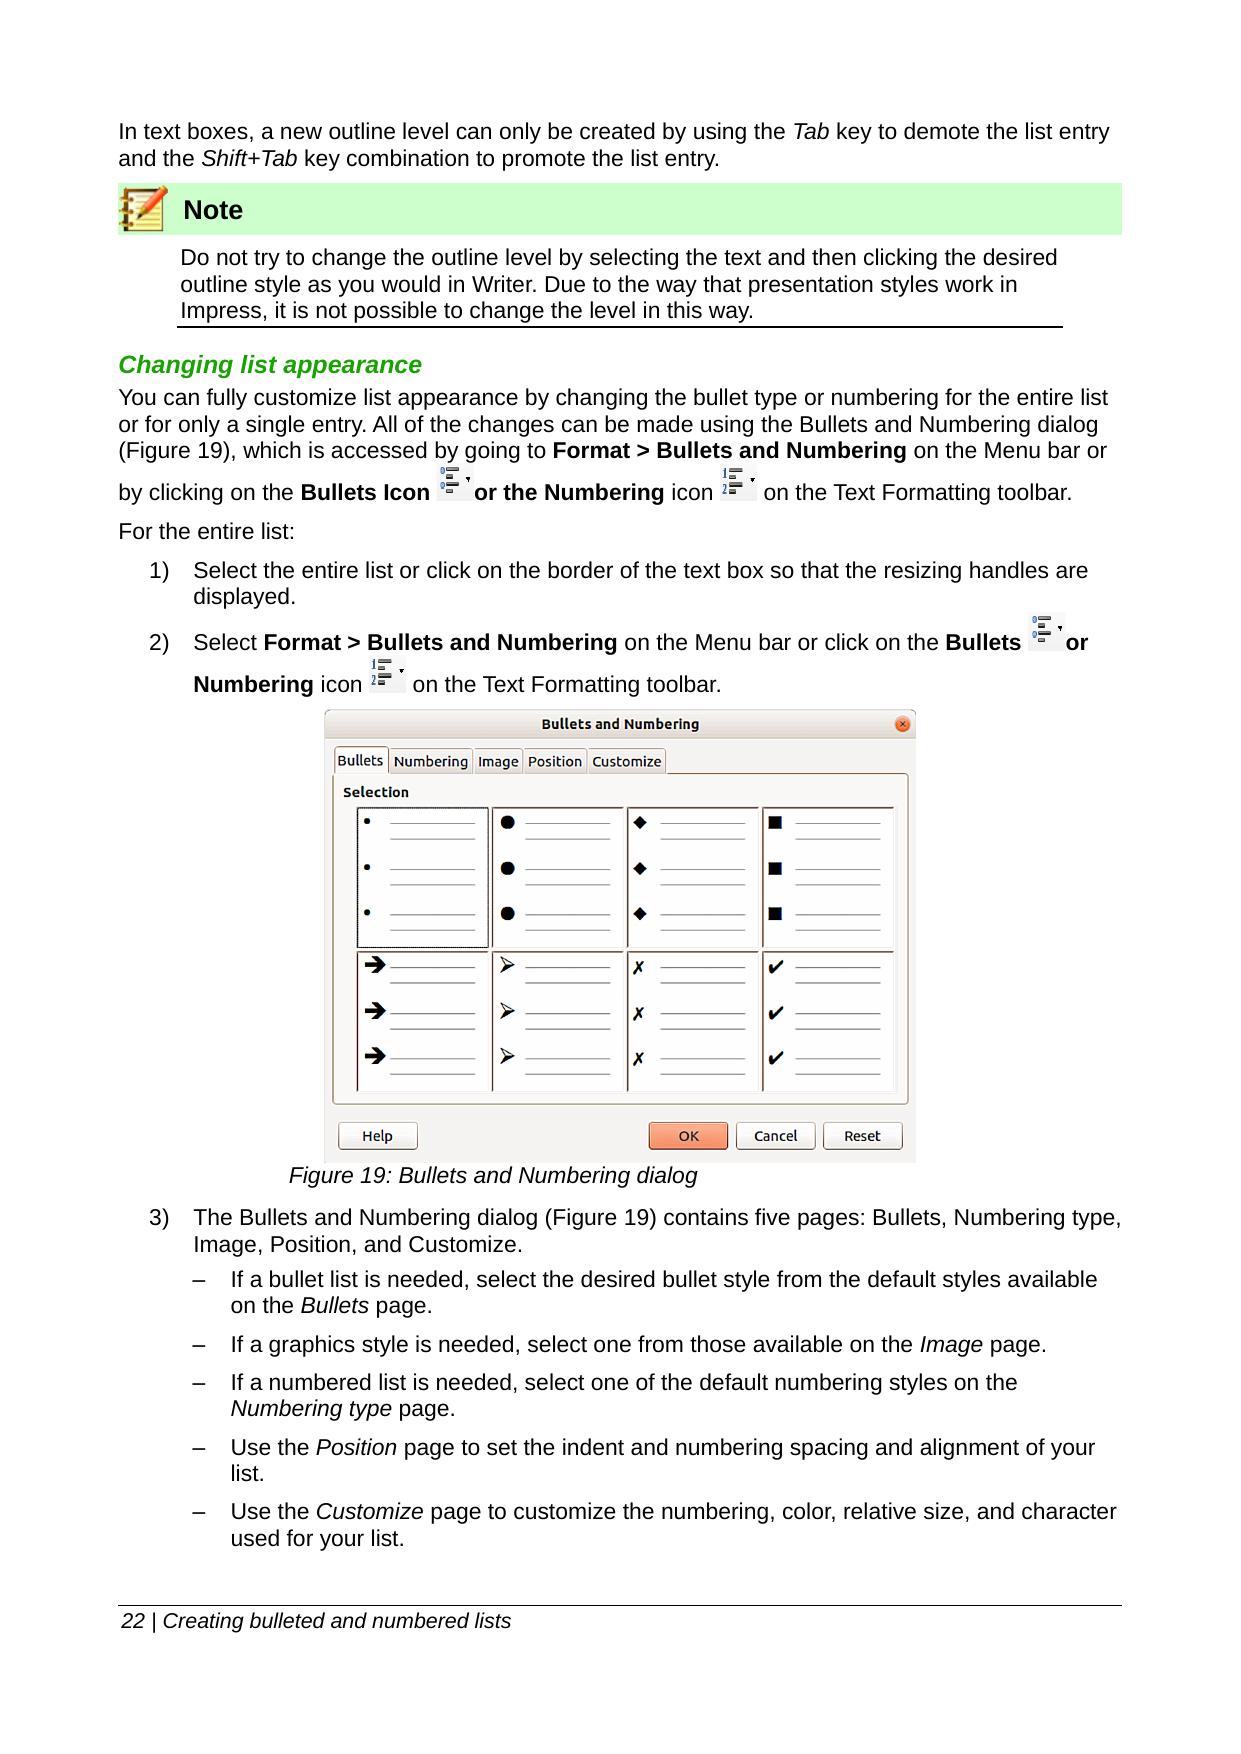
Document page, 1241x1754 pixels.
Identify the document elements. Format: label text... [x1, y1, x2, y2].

list The Bullets and Numbering dialog (Figure 19) contains five pages: Bullets, Numbering type, Image, Position, and Customize. [169, 1204, 1122, 1257]
text In text boxes, a new outline level can only be created by using the Tab key to demote the list entry and the Shift+Tab key combination to promote the list entry. [118, 118, 1122, 171]
list Use the Position page to set the indent and numbering spacing and alignment of your list. [192, 1433, 1122, 1486]
subtitle Note [118, 183, 1122, 235]
list If a bullet list is needed, select the desired bullet style from the default styles available on the Bullets page. [192, 1266, 1122, 1318]
text Do not try to change the outline level by selecting the text and then clicking the desired outline style as you would in Writer. Due to the way that presentation styles work in Impress, it is not possible to change the level in this way. [177, 241, 1063, 326]
list If a numbered list is needed, select one of the default numbering styles on the Numbering type page. [192, 1369, 1122, 1422]
list If a graphics style is needed, select one from those available on the Image page. [192, 1331, 1122, 1357]
list Use the Customize page to customize the numbering, color, relative size, and character used for your list. [192, 1498, 1122, 1551]
picture [299, 709, 941, 1163]
list For the entire list: [118, 518, 1122, 544]
text You can fully customize list appearance by changing the bullet type or numbering for the entire list or for only a single entry. All of the changes can be made using the Bullets and Numbering dialog (Figure 19), which is accessed by going to Format > Bullets and Numbering on the Menu bar or by clicking on the Bullets Icon or the Numbering icon on the Text Formatting toolbar. [118, 384, 1122, 506]
subtitle Changing list appearance [118, 349, 1122, 378]
picture [119, 184, 170, 235]
list Select Format > Bullets and Numbering on the Menu bar or click on the Bullets or Numbering icon on the Text Formatting toolbar. [169, 613, 1122, 697]
list Select the entire list or click on the border of the text box so that the resizing handles are displayed. [169, 557, 1122, 610]
text Figure 19: Bullets and Numbering dialog [289, 709, 952, 1189]
